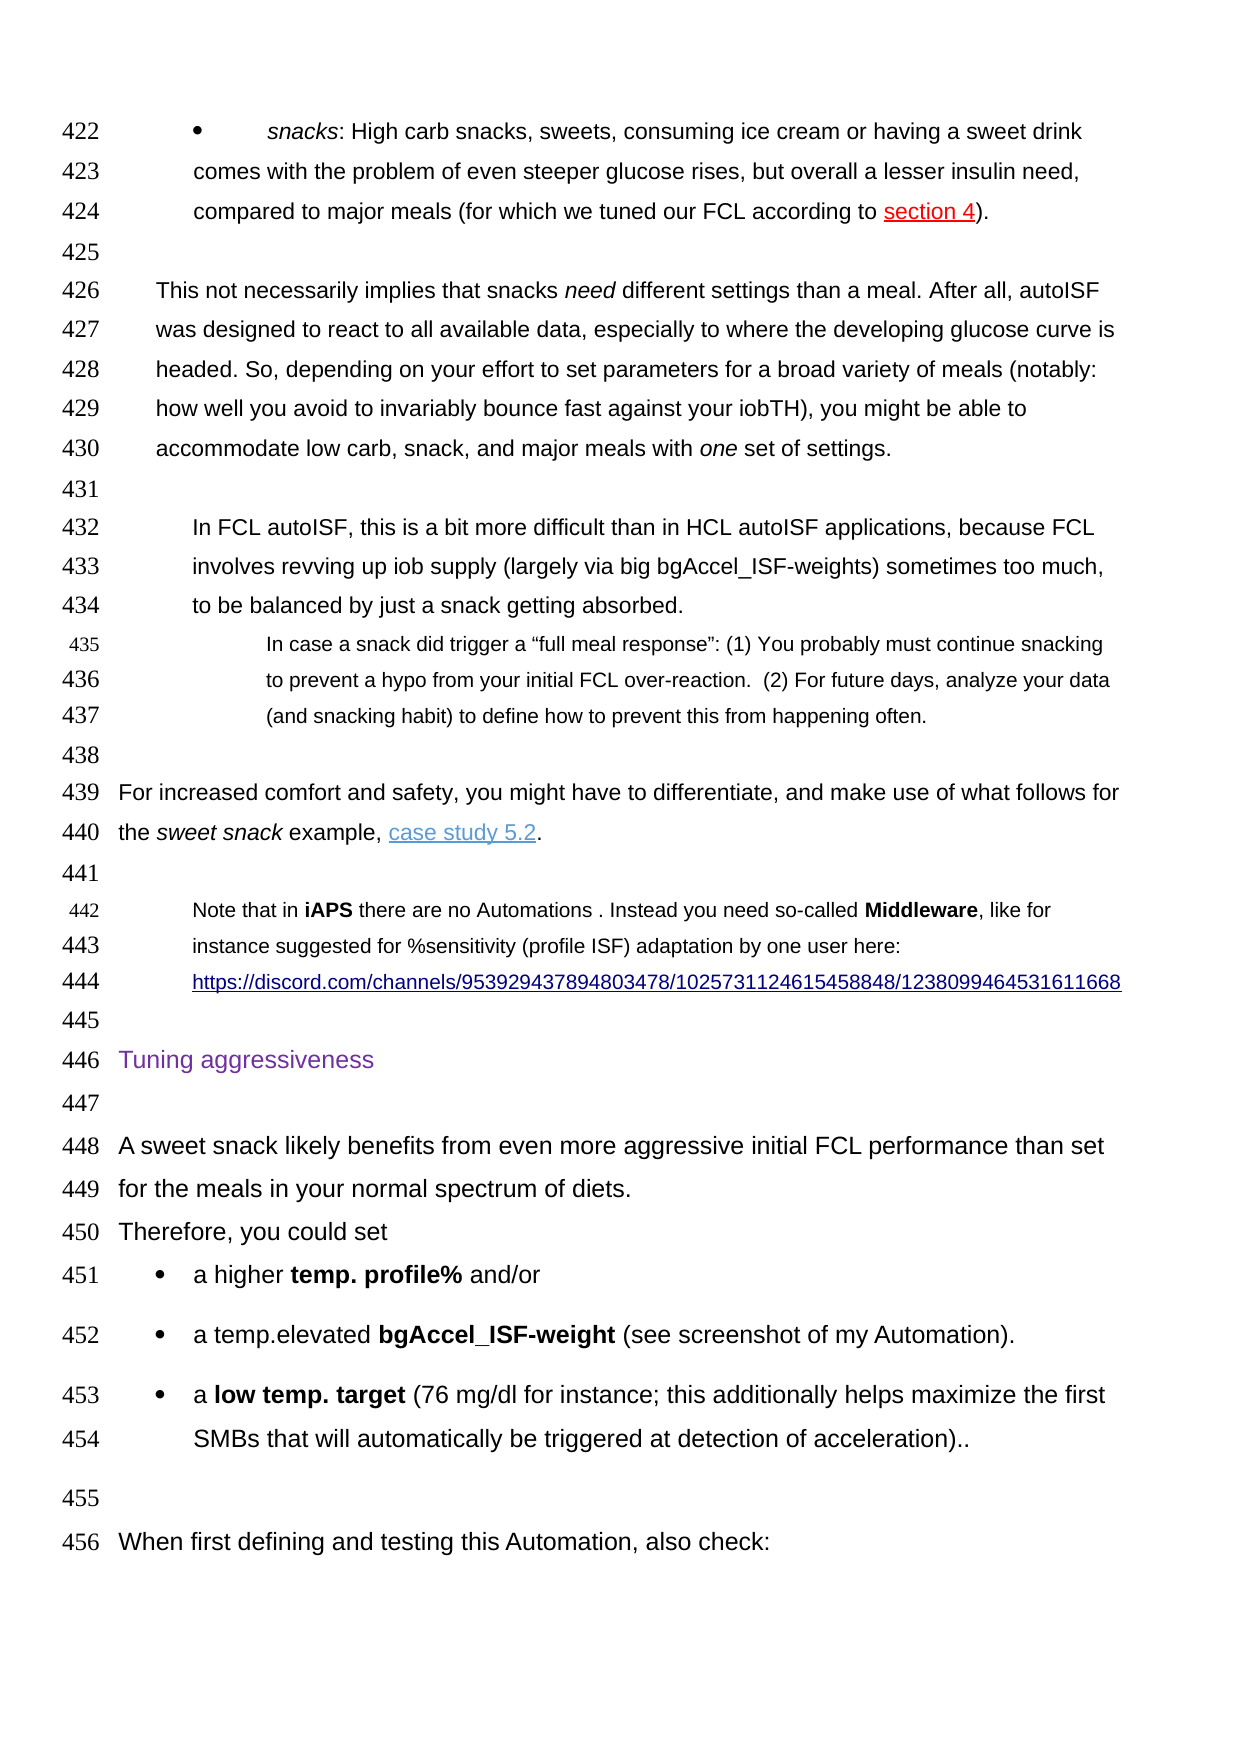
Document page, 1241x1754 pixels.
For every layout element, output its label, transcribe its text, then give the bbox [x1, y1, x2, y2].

list a higher temp. profile% and/or [156, 1261, 1122, 1289]
text When first defining and testing this Automation, also check: [118, 1526, 1122, 1555]
list snacks: High carb snacks, sweets, consuming ice cream or having a sweet drink comes with the problem of even steeper glucose rises, but overall a lesser insulin need, compared to major meals (for which we tuned our FCL according to section 4). [193, 118, 1122, 224]
text Note that in iAPS there are no Automations . Instead you need so-called Middleware, like for instance suggested for %sensitivity (profile ISF) adaptation by one user here: https://discord.com/channels/953929437894803478/1025731124615458848/1238099464531611668 [192, 898, 1122, 991]
text In case a snack did trigger a “full meal response”: (1) You probably must continue snacking to prevent a hypo from your initial FCL over-reaction. (2) For future days, analyze your data (and snacking habit) to define how to prevent this from happening often. [266, 632, 1122, 728]
list a temp.elevated bgAccel_ISF-weight (see screenshot of my Automation). [156, 1320, 1122, 1349]
list a low temp. target (76 mg/dl for instance; this additionally helps maximize the first SMBs that will automatically be triggered at detection of acceleration).. [156, 1380, 1122, 1452]
text Therefore, you could set [118, 1217, 1122, 1246]
text Tuning aggressiveness [118, 1045, 1122, 1074]
text For increased comfort and safety, you might have to differentiate, and make use of what follows for the sweet snack example, case study 5.2. [118, 779, 1122, 845]
text A sweet snack likely benefits from even more aggressive initial FCL performance than set for the meals in your normal spectrum of diets. [118, 1131, 1122, 1203]
text This not necessarily implies that snacks need different settings than a meal. After all, autoISF was designed to react to all available data, especially to where the developing glucose curve is headed. So, depending on your effort to set parameters for a broad variety of meals (notably: how well you avoid to invariably bounce fast against your iobTH), you might be able to accommodate low carb, snack, and major meals with one set of settings. [156, 277, 1122, 461]
text In FCL autoISF, this is a bit more difficult than in HCL autoISF applications, because FCL involves revving up iob supply (largely via big bgAccel_ISF-weights) sometimes too much, to be balanced by just a snack getting absorbed. [192, 513, 1122, 619]
